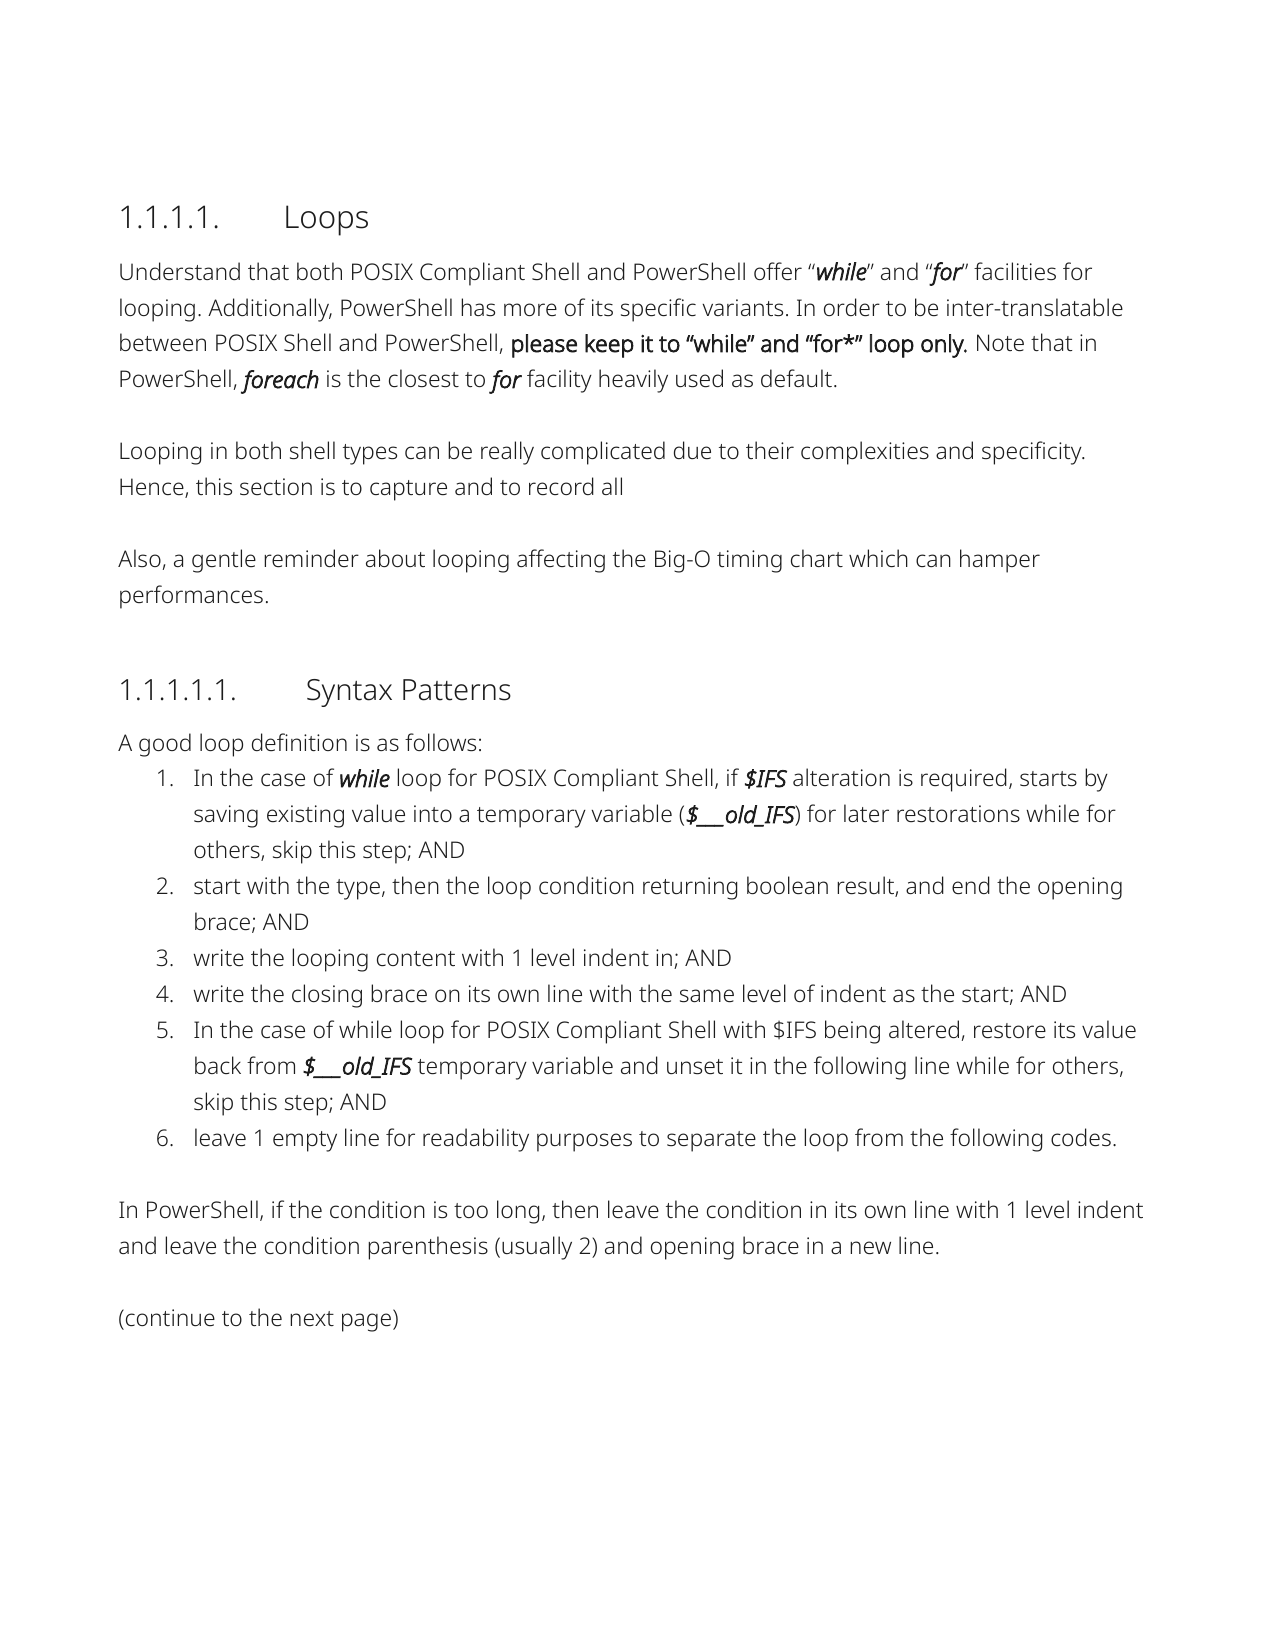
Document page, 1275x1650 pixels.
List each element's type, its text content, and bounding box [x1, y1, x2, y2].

text Looping in both shell types can be really complicated due to their complexities and specificity. Hence, this section is to capture and to record all [118, 435, 1157, 502]
list start with the type, then the loop condition returning boolean result, and end the opening brace; AND [156, 870, 1157, 937]
list In the case of while loop for POSIX Compliant Shell, if $IFS alteration is required, starts by saving existing value into a temporary variable ($___old_IFS) for later restorations while for others, skip this step; AND [156, 762, 1157, 866]
text Understand that both POSIX Compliant Shell and PowerShell offer “while” and “for” facilities for looping. Additionally, PowerShell has more of its specific variants. In order to be inter-translatable between POSIX Shell and PowerShell, please keep it to “while” and “for*” loop only. Note that in PowerShell, foreach is the closest to for facility heavily used as default. [118, 256, 1157, 394]
subtitle Loops [118, 194, 1157, 237]
text A good loop definition is as follows: [118, 726, 1157, 758]
list In the case of while loop for POSIX Compliant Shell with $IFS being altered, restore its value back from $___old_IFS temporary variable and unset it in the following line while for others, skip this step; AND [156, 1014, 1157, 1117]
list write the closing brace on its own line with the same level of indent as the start; AND [156, 978, 1157, 1009]
text Also, a gentle reminder about looping affecting the Big-O timing chart which can hamper performances. [118, 543, 1157, 610]
list leave 1 empty line for readability purposes to separate the loop from the following codes. [156, 1122, 1157, 1153]
text In PowerShell, if the condition is too long, then leave the condition in its own line with 1 level indent and leave the condition parenthesis (usually 2) and opening brace in a new line. [118, 1194, 1157, 1261]
list write the looping content with 1 level indent in; AND [156, 942, 1157, 973]
text (continue to the next page) [118, 1301, 1157, 1333]
subtitle Syntax Patterns [118, 669, 1157, 708]
